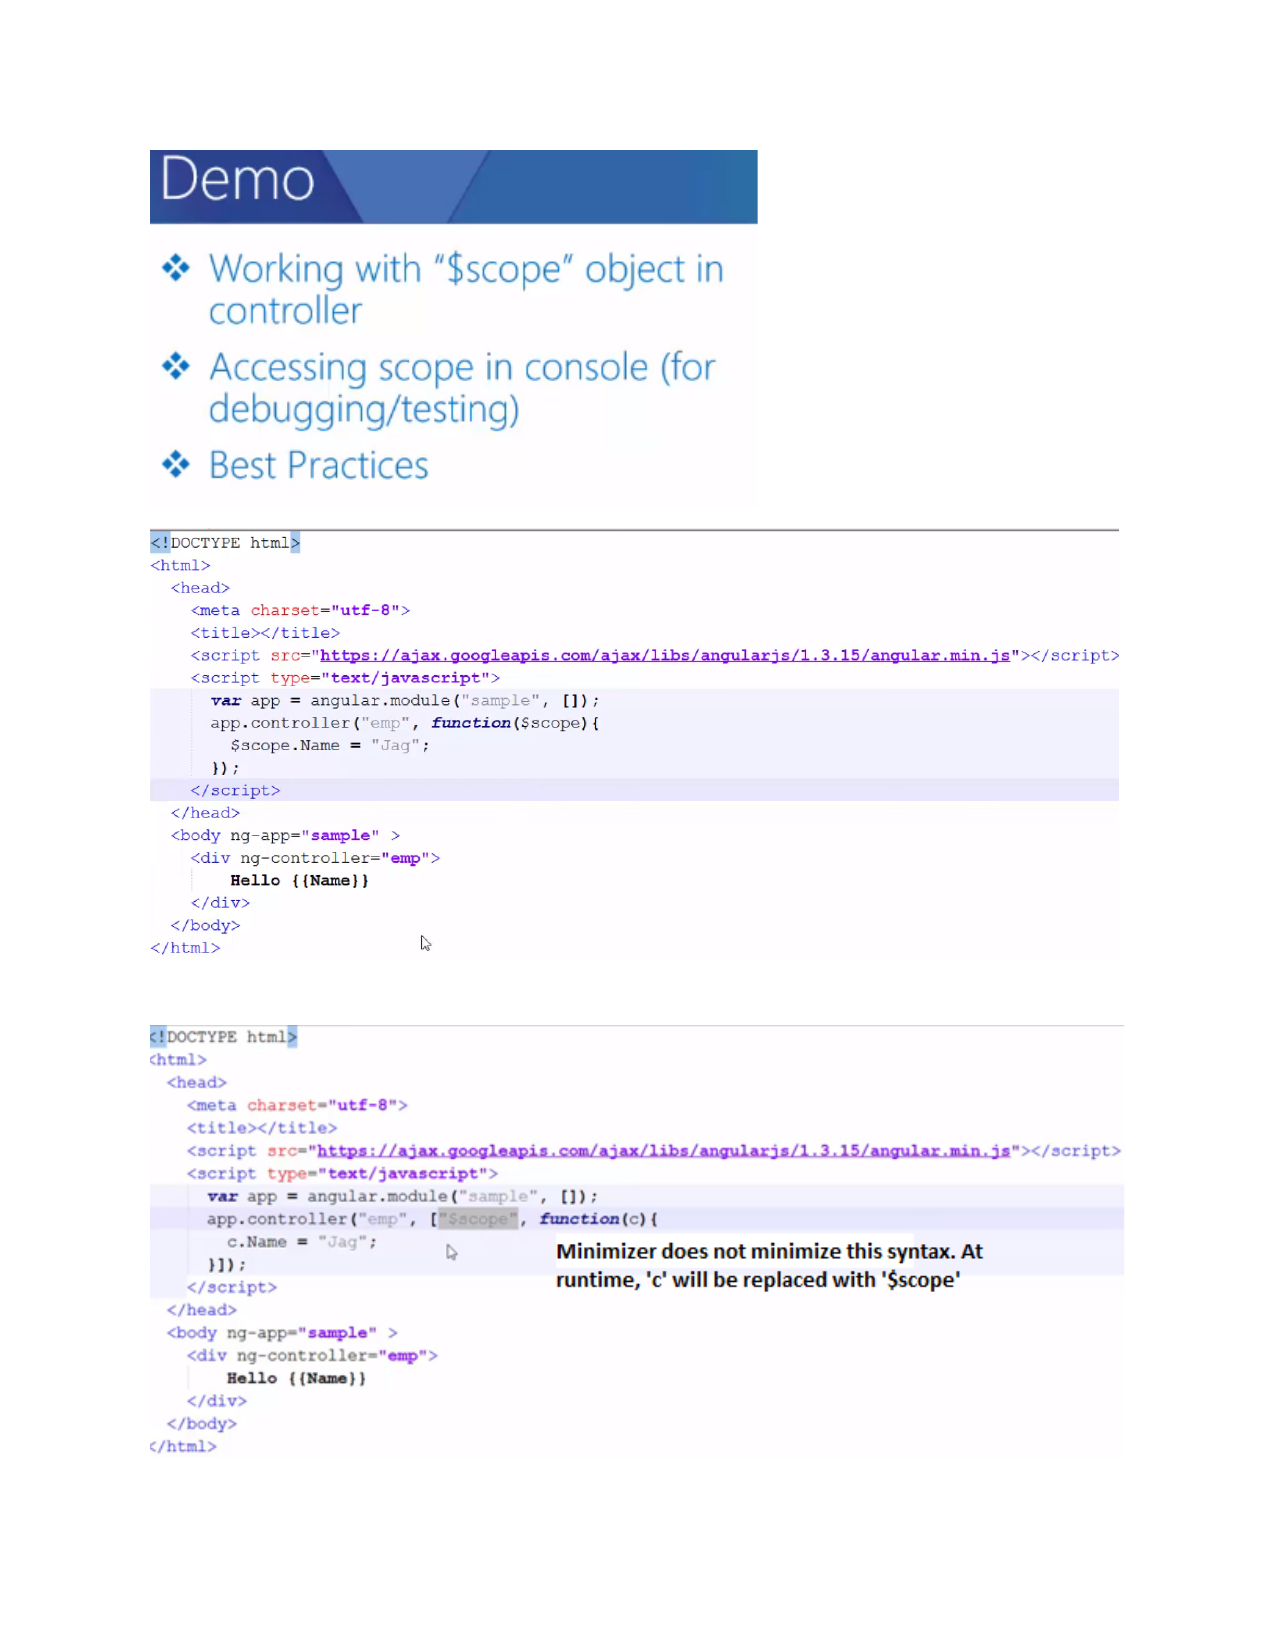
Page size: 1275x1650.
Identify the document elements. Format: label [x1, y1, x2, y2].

picture [150, 528, 1119, 960]
picture [150, 1025, 1125, 1461]
picture [150, 150, 758, 508]
